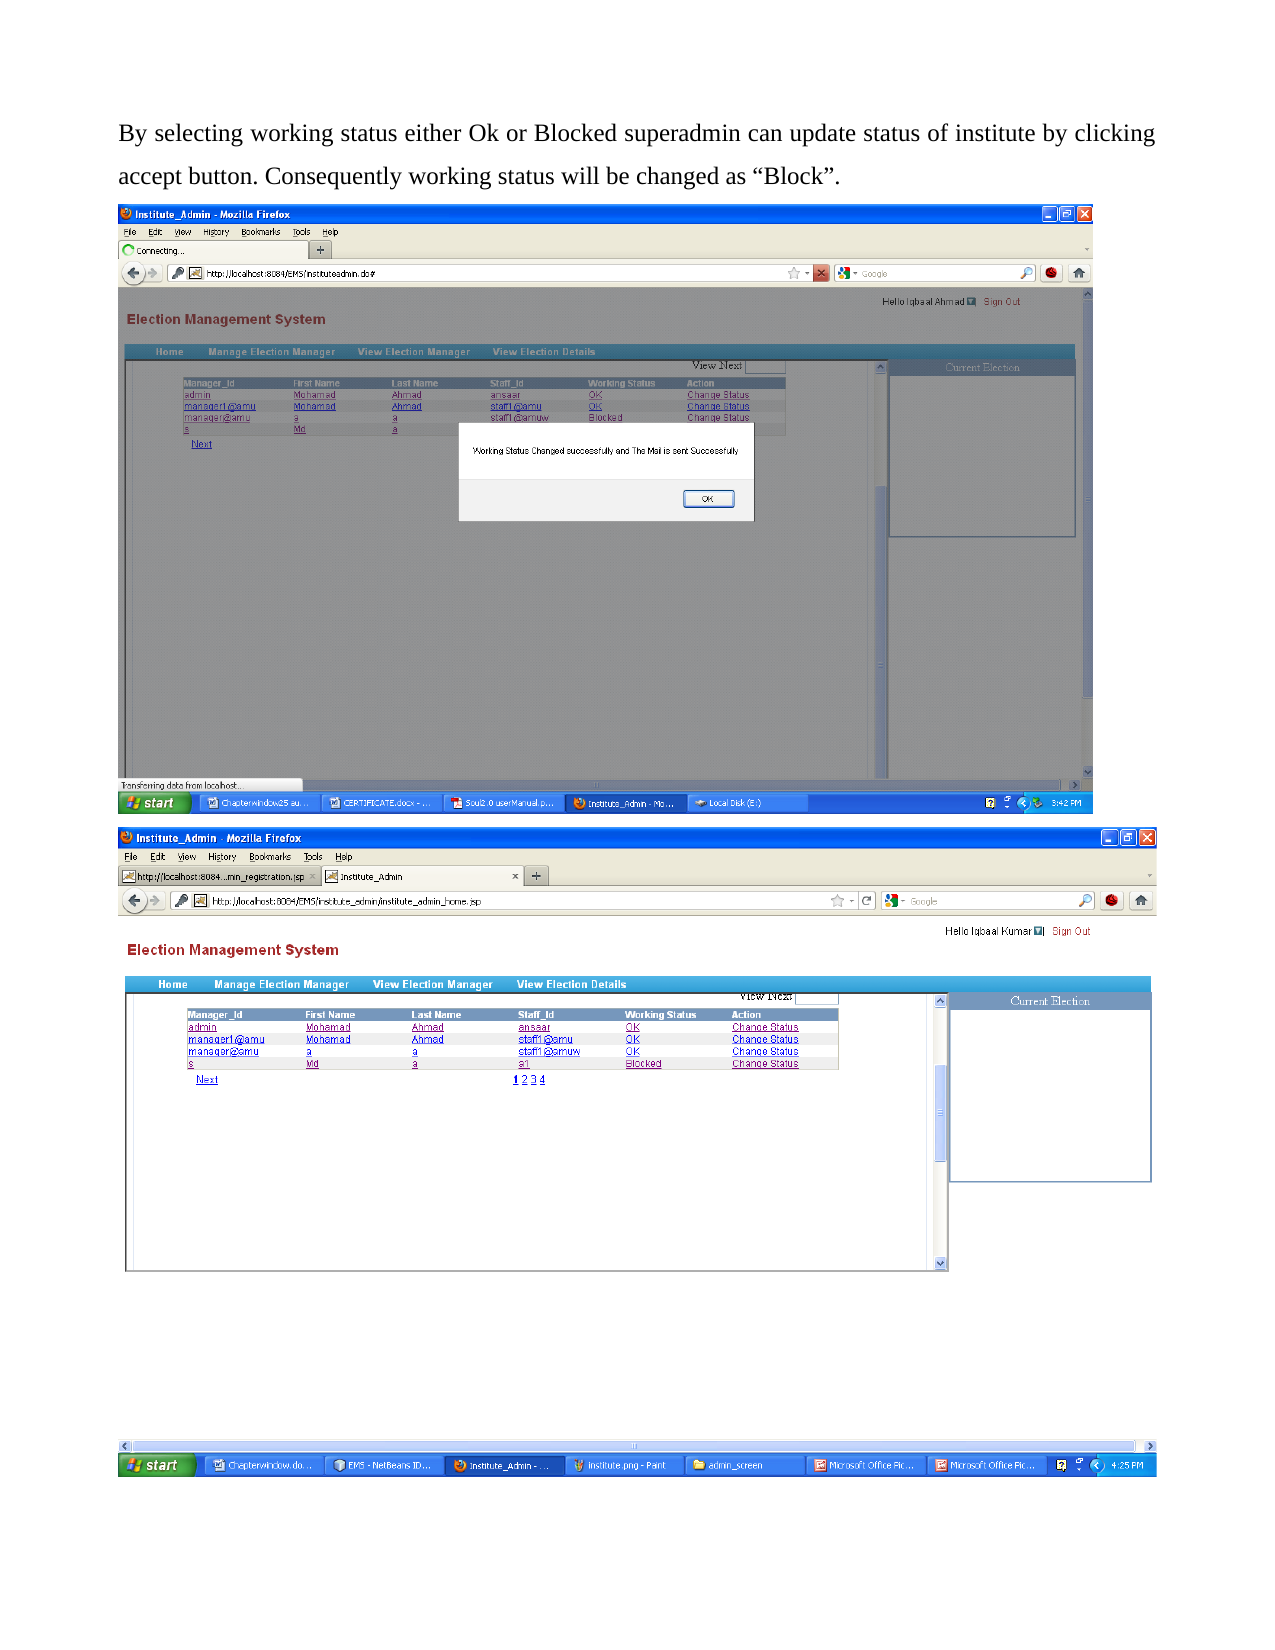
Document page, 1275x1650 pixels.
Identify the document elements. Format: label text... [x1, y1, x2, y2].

picture [118, 827, 1157, 1477]
text By selecting working status either Ok or Blocked superadmin can update status of institute by clicking accept button. Consequently working status will be changed as “Block”. [118, 118, 1157, 190]
picture [118, 204, 1093, 814]
